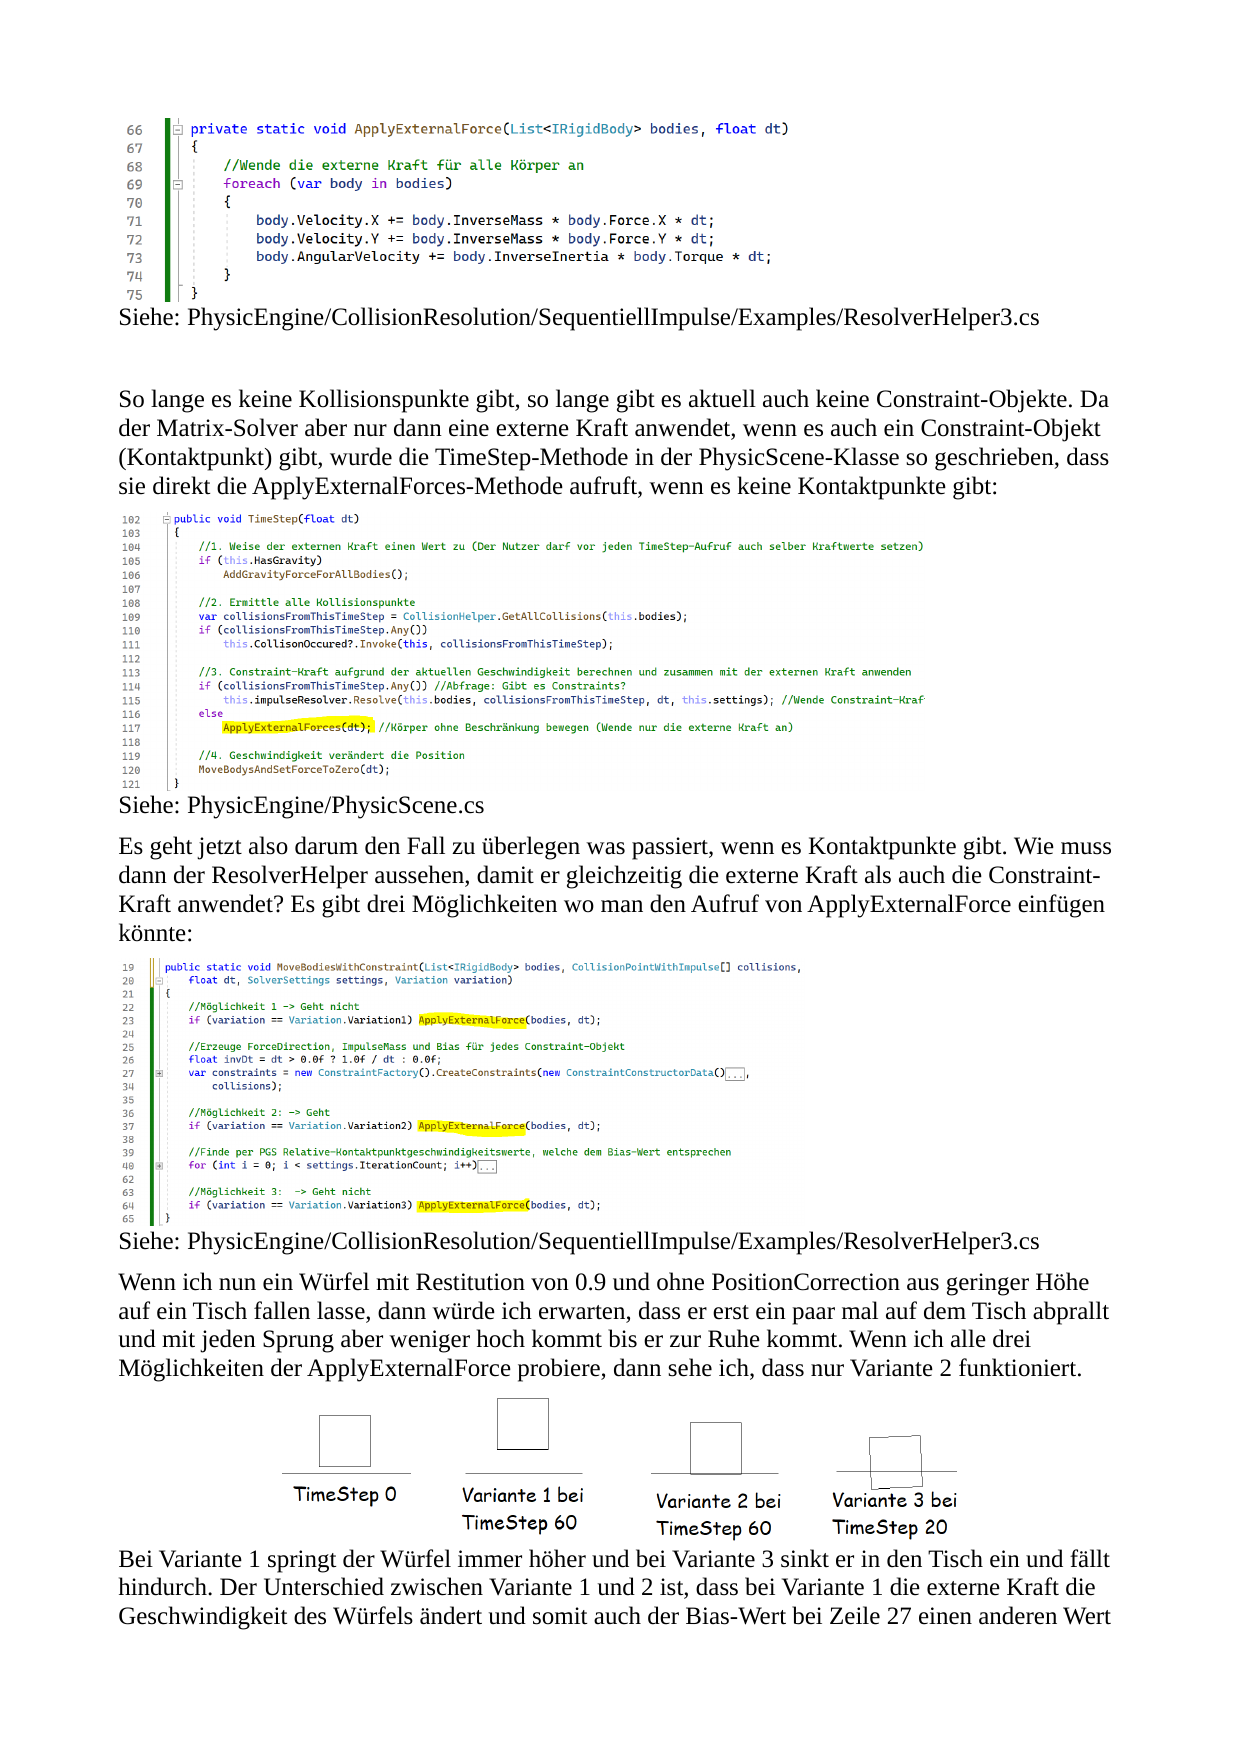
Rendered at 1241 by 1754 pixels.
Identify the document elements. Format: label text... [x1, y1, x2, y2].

text Siehe: PhysicEngine/PhysicScene.cs [118, 512, 1122, 819]
picture [118, 118, 790, 302]
text Siehe: PhysicEngine/CollisionResolution/SequentiellImpulse/Examples/ResolverHelper3.cs [118, 118, 1122, 331]
text So lange es keine Kollisionspunkte gibt, so lange gibt es aktuell auch keine Constraint-Objekte. Da der Matrix-Solver aber nur dann eine externe Kraft anwendet, wenn es auch ein Constraint-Objekt (Kontaktpunkt) gibt, wurde die TimeStep-Methode in der PhysicScene-Klasse so geschrieben, dass sie direkt die ApplyExternalForces-Methode aufruft, wenn es keine Kontaktpunkte gibt: [118, 384, 1122, 499]
picture [282, 1394, 959, 1544]
picture [118, 958, 805, 1226]
text Bei Variante 1 springt der Würfel immer höher und bei Variante 3 sinkt er in den Tisch ein und fällt hindurch. Der Unterschied zwischen Variante 1 und 2 ist, dass bei Variante 1 die externe Kraft die Geschwindigkeit des Würfels ändert und somit auch der Bias-Wert bei Zeile 27 einen anderen Wert [118, 1394, 1122, 1630]
text Es geht jetzt also darum den Fall zu überlegen was passiert, wenn es Kontaktpunkte gibt. Wie muss dann der ResolverHelper aussehen, damit er gleichzeitig die externe Kraft als auch die Constraint-Kraft anwendet? Es gibt drei Möglichkeiten wo man den Aufruf von ApplyExternalForce einfügen könnte: [118, 831, 1122, 946]
text Wenn ich nun ein Würfel mit Restitution von 0.9 und ohne PositionCorrection aus geringer Höhe auf ein Tisch fallen lasse, dann würde ich erwarten, dass er erst ein paar mal auf dem Tisch abprallt und mit jeden Sprung aber weniger hoch kommt bis er zur Ruhe kommt. Wenn ich alle drei Möglichkeiten der ApplyExternalForce probiere, dann sehe ich, dass nur Variante 2 funktioniert. [118, 1267, 1122, 1382]
picture [118, 512, 925, 791]
text Siehe: PhysicEngine/CollisionResolution/SequentiellImpulse/Examples/ResolverHelper3.cs [118, 959, 1122, 1254]
